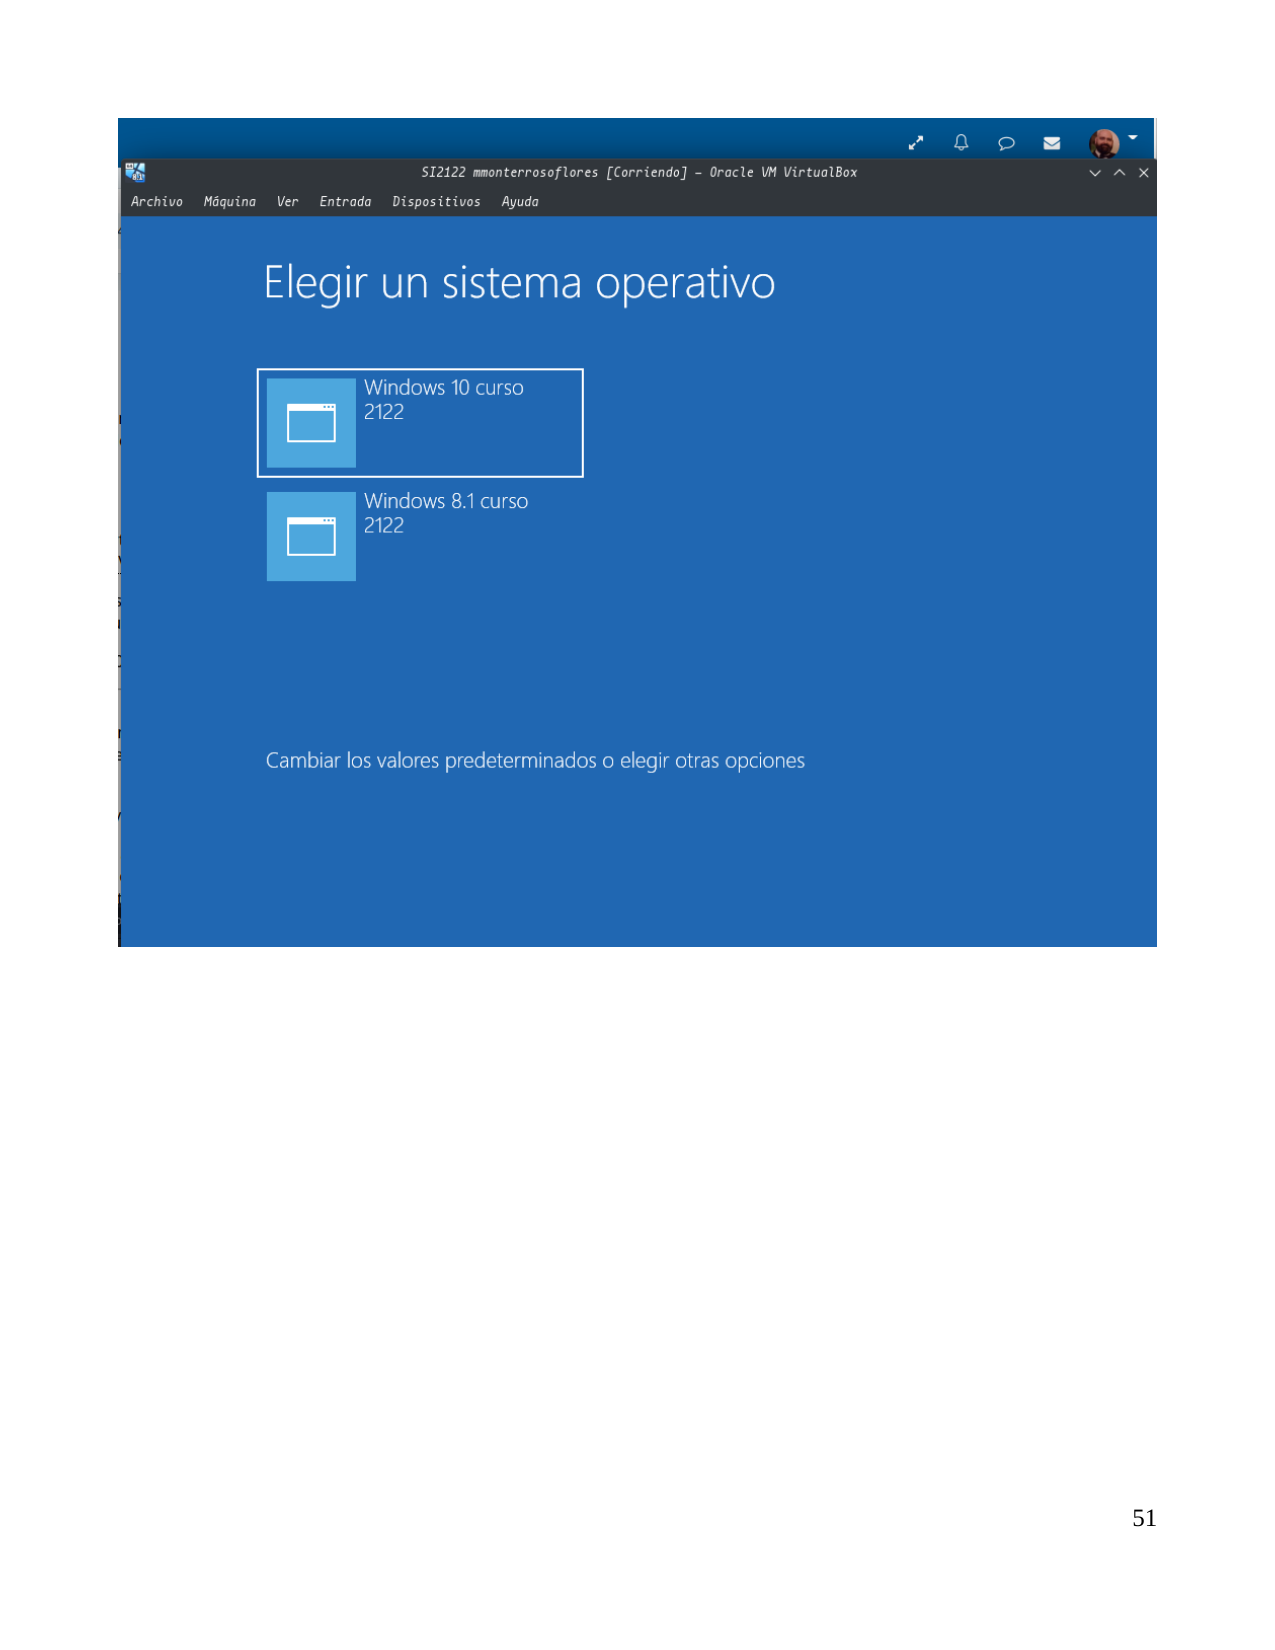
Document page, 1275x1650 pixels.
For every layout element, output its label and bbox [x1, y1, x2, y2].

picture [118, 118, 1157, 947]
table_header [118, 947, 1157, 980]
